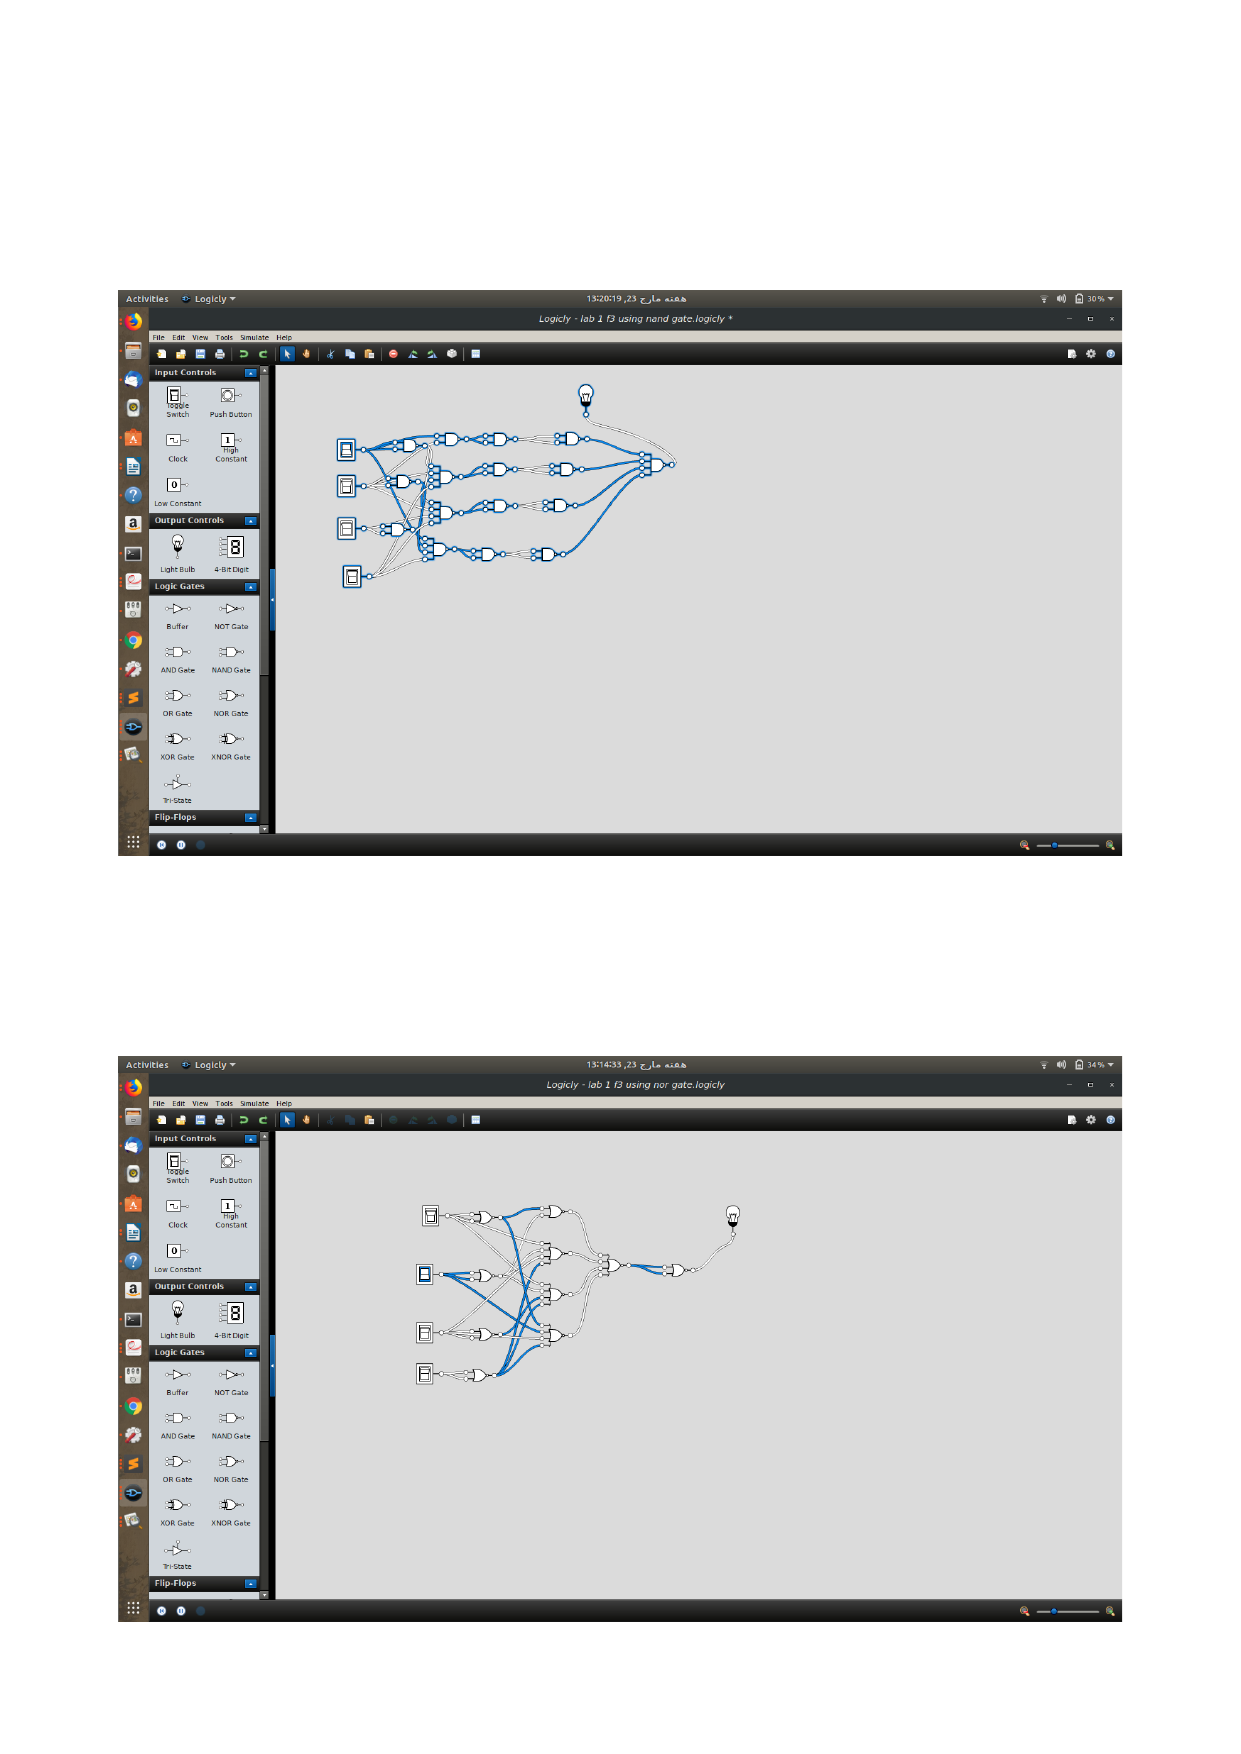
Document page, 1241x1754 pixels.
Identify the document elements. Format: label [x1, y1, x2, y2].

picture [118, 1056, 1123, 1622]
picture [118, 290, 1123, 856]
